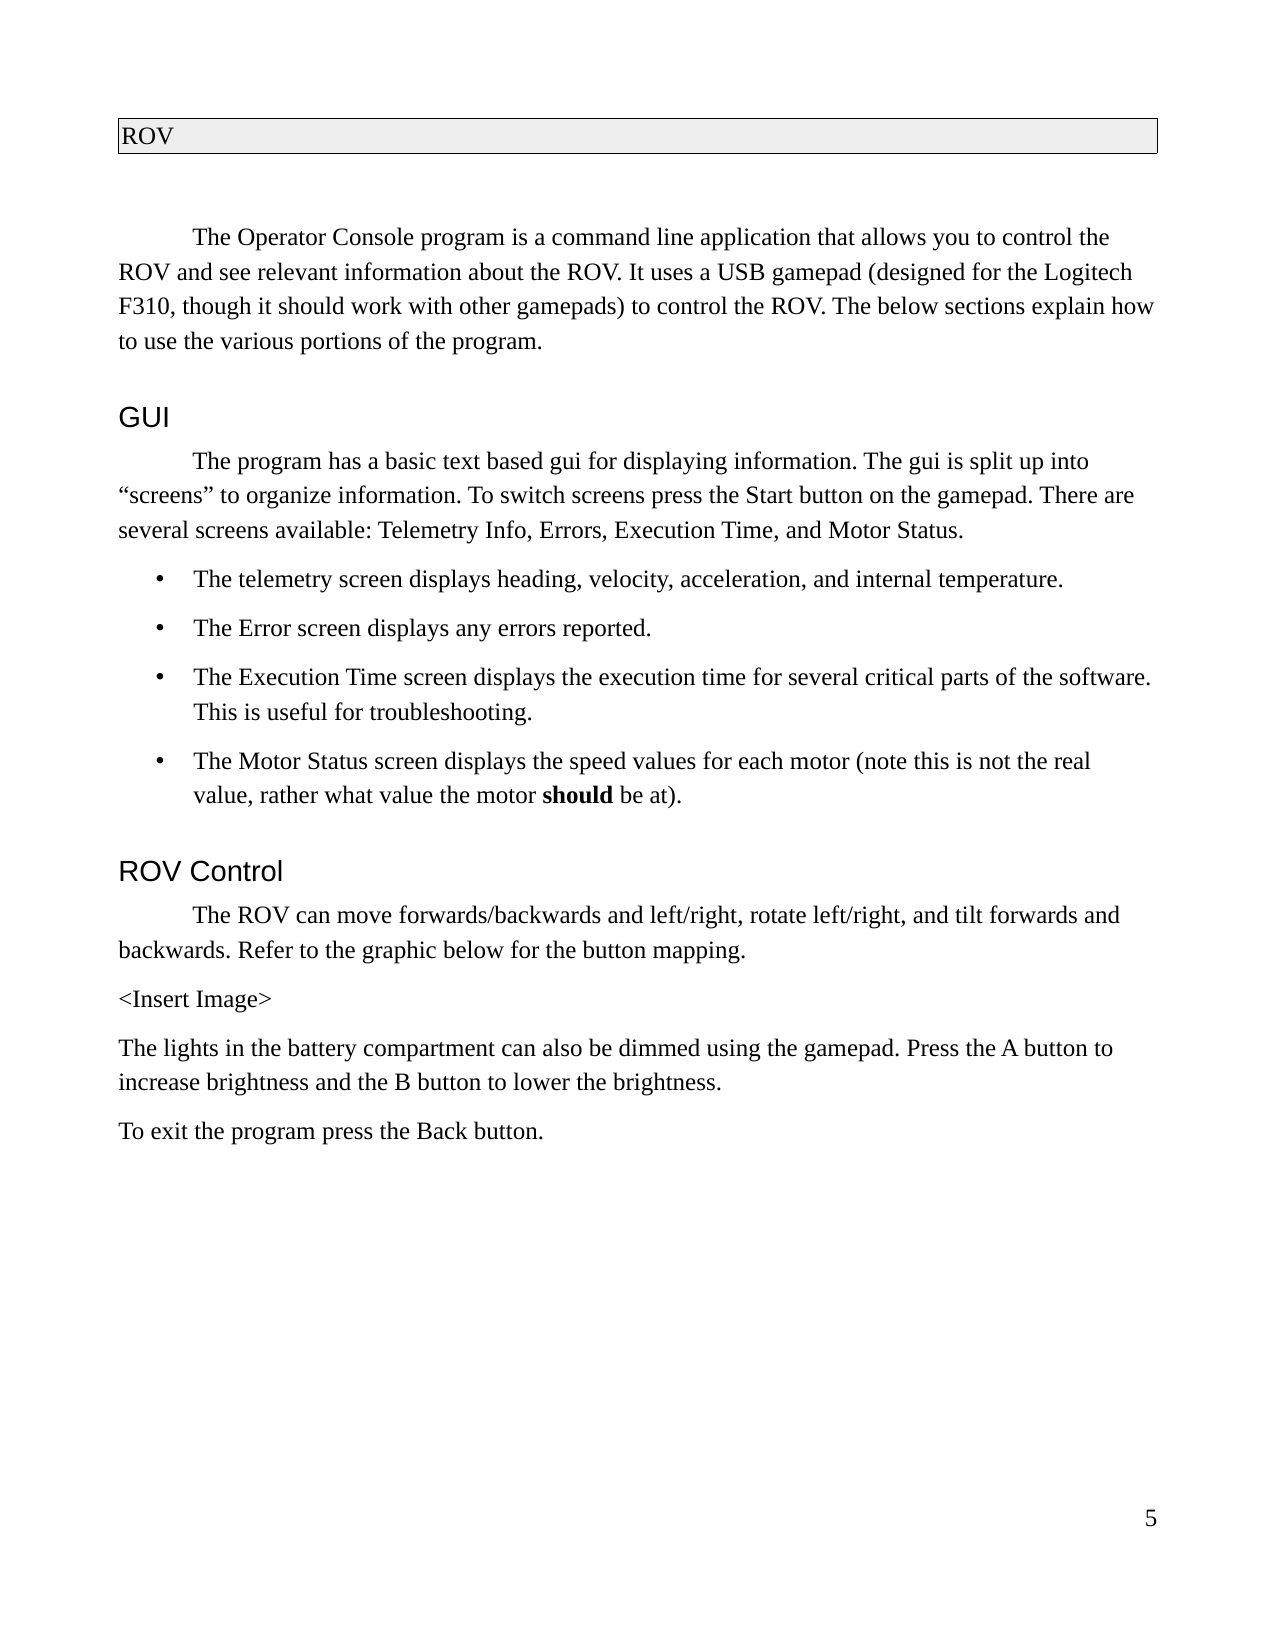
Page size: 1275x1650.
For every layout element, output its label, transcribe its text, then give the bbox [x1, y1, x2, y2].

subtitle ROV Control [118, 854, 1157, 888]
text <Insert Image> [118, 984, 1157, 1013]
text To exit the program press the Back button. [118, 1116, 1157, 1145]
text The ROV can move forwards/backwards and left/right, rotate left/right, and tilt forwards and backwards. Refer to the graphic below for the button mapping. [118, 900, 1157, 963]
list The Execution Time screen displays the execution time for several critical parts of the software. This is useful for troubleshooting. [156, 662, 1157, 725]
list The Error screen displays any errors reported. [156, 613, 1157, 642]
list The Motor Status screen displays the speed values for each motor (note this is not the real value, rather what value the motor should be at). [156, 746, 1157, 809]
list The telemetry screen displays heading, velocity, acceleration, and internal temperature. [156, 564, 1157, 593]
text ROV [119, 119, 1157, 153]
text The Operator Console program is a command line application that allows you to control the ROV and see relevant information about the ROV. It uses a USB gamepad (designed for the Logitech F310, though it should work with other gamepads) to control the ROV. The below sections explain how to use the various portions of the program. [118, 222, 1157, 355]
text The lights in the battery compartment can also be dimmed using the gamepad. Press the A button to increase brightness and the B button to lower the brightness. [118, 1033, 1157, 1096]
text The program has a basic text based gui for displaying information. The gui is split up into “screens” to organize information. To switch screens press the Start button on the gamepad. There are several screens available: Telemetry Info, Errors, Execution Time, and Motor Status. [118, 446, 1157, 544]
subtitle GUI [118, 400, 1157, 433]
